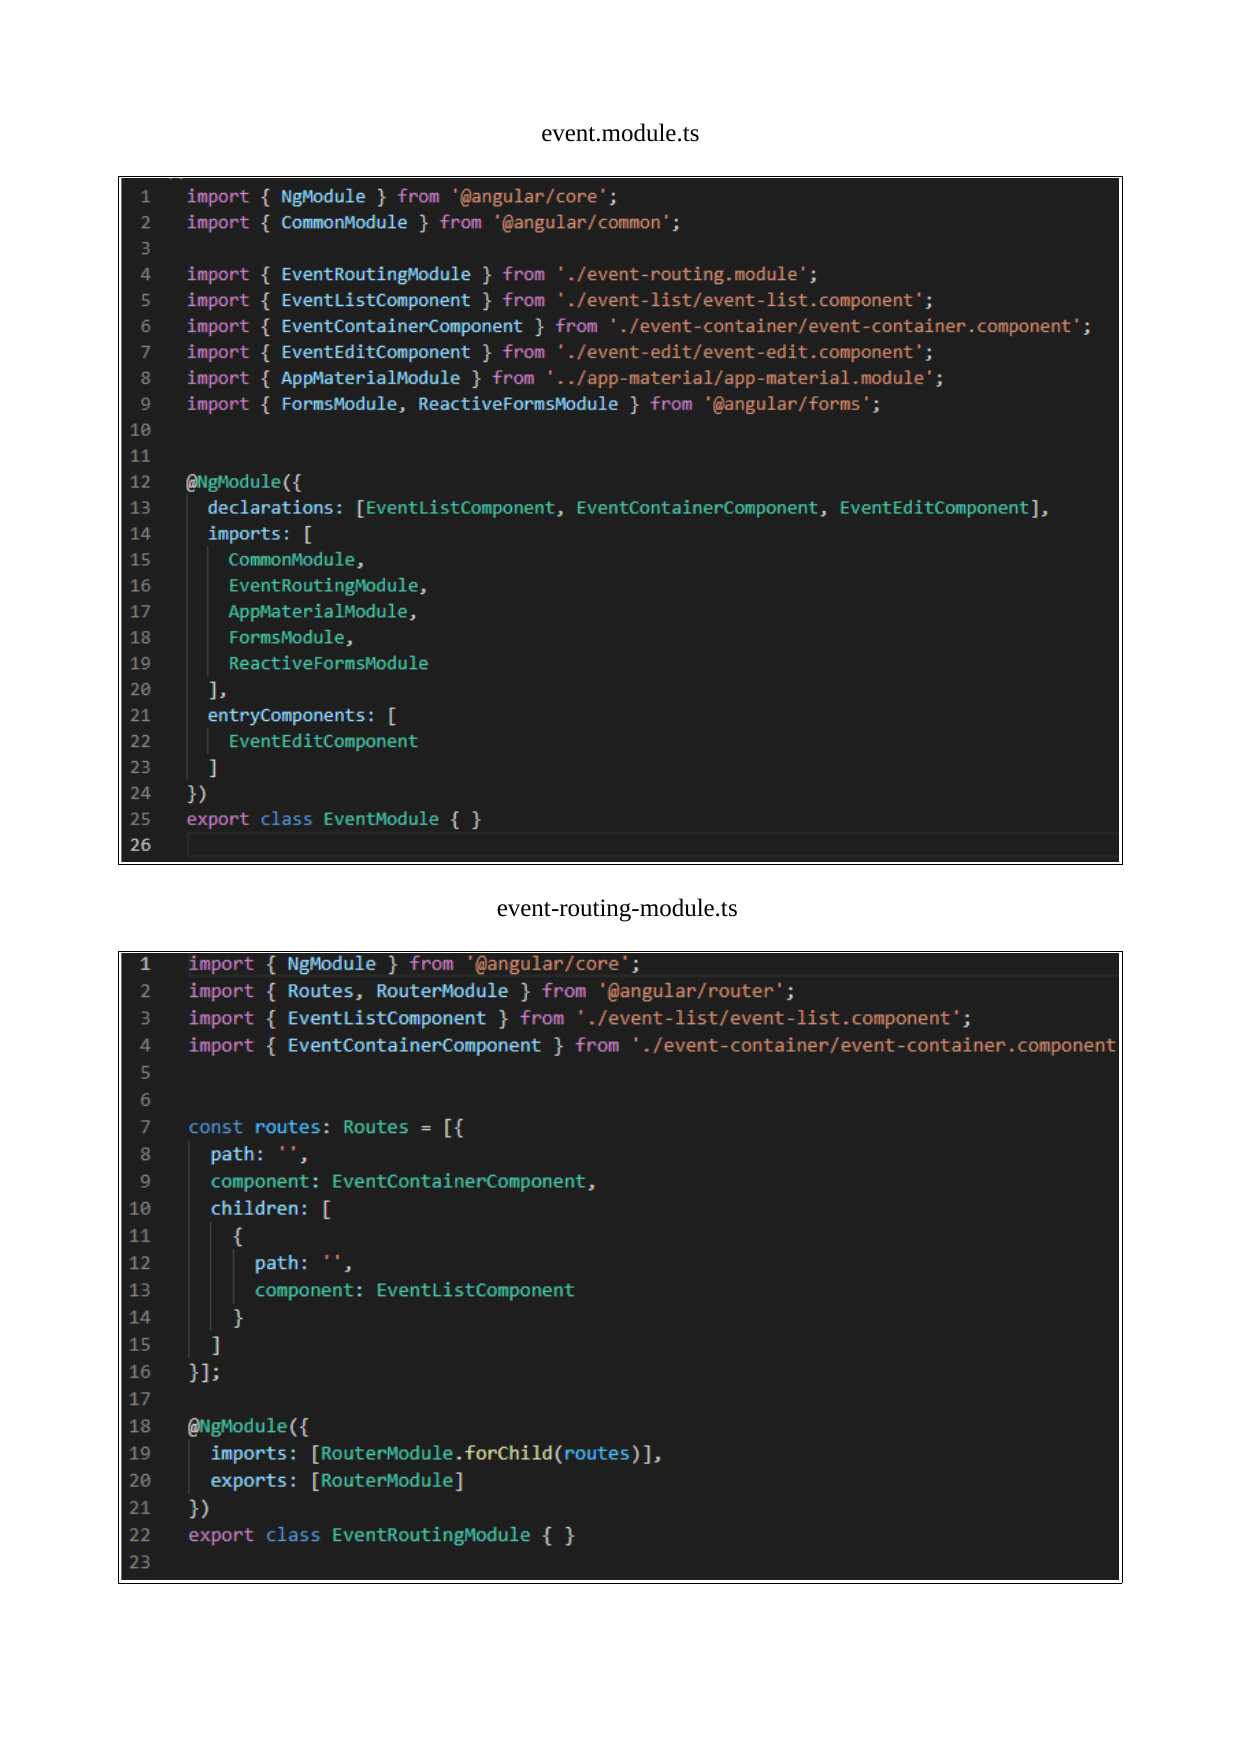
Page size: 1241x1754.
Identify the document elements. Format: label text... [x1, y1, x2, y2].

text event-routing-module.ts [118, 893, 1122, 922]
text event.module.ts [118, 118, 1122, 147]
picture [121, 178, 1119, 862]
picture [121, 953, 1119, 1580]
